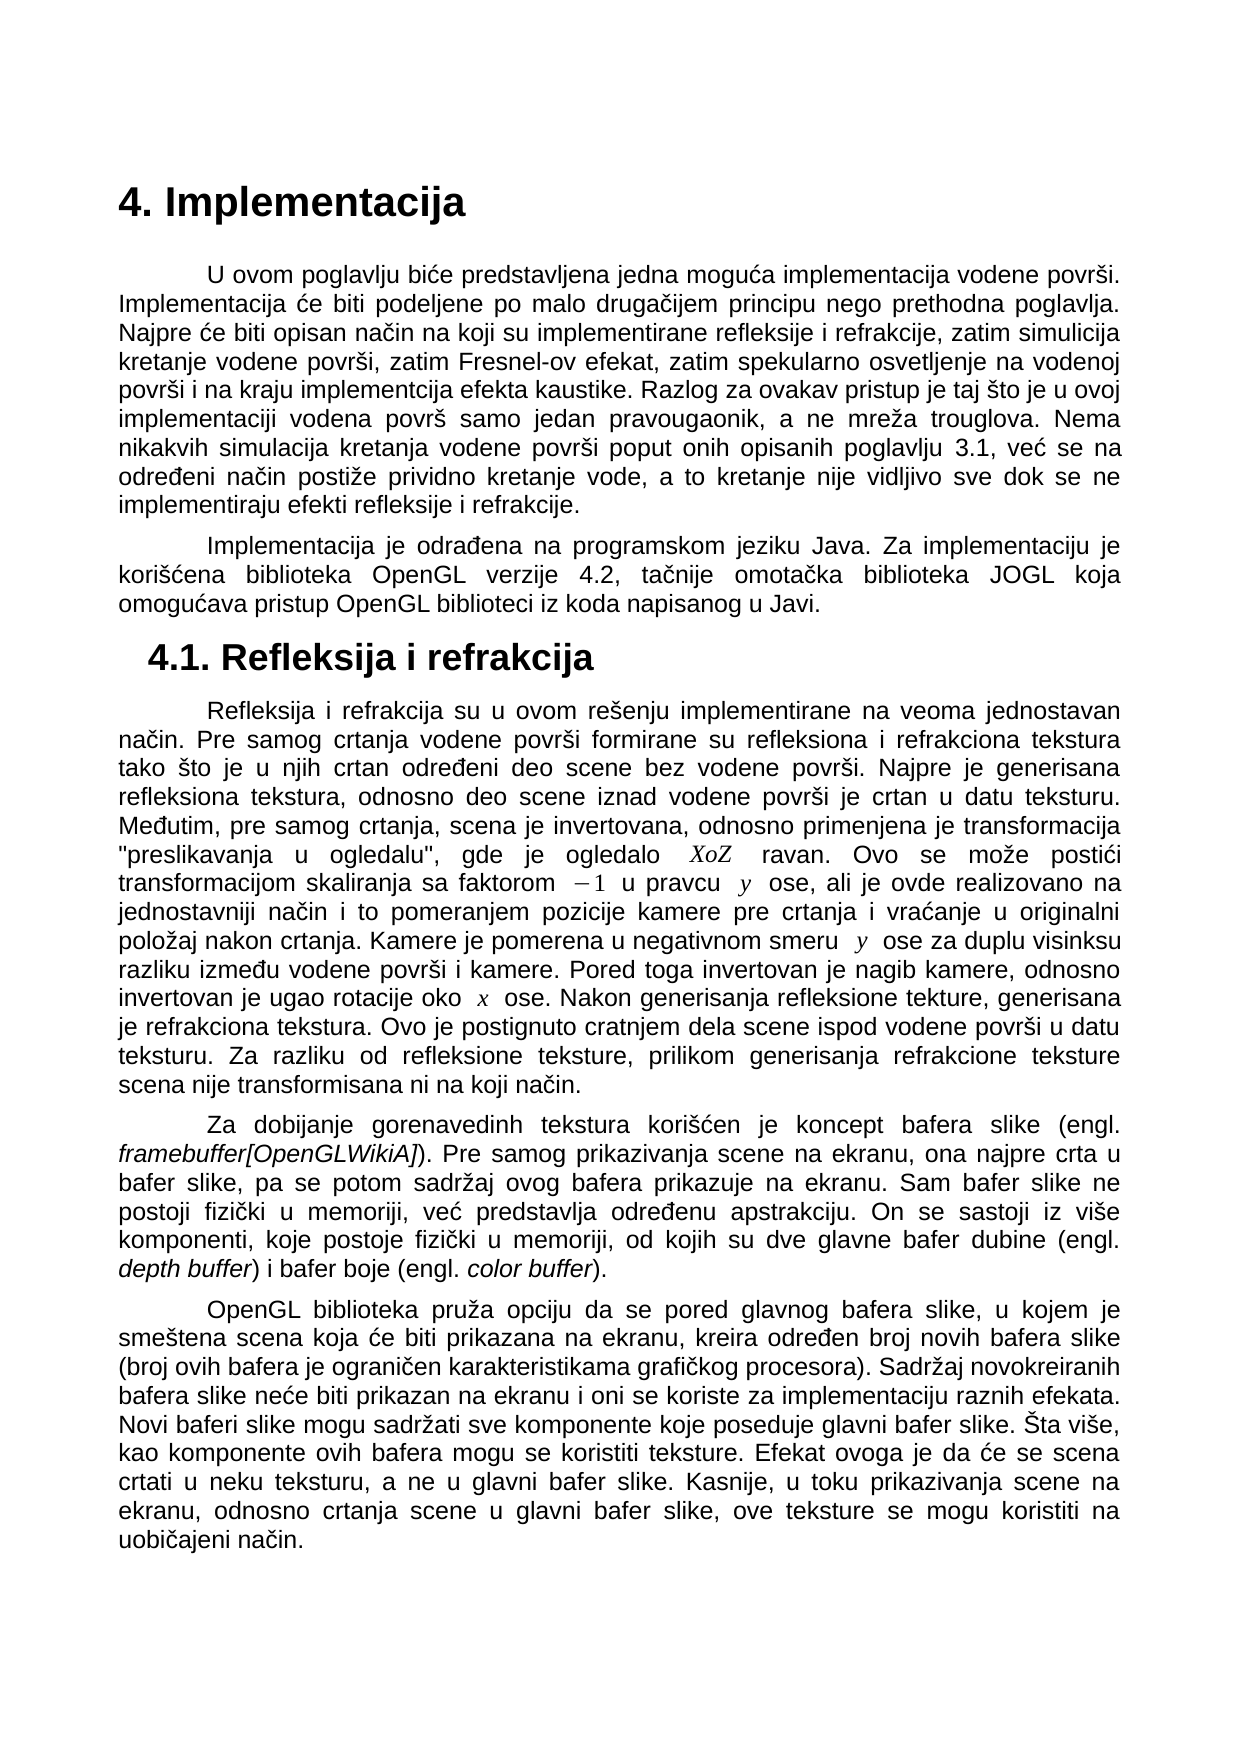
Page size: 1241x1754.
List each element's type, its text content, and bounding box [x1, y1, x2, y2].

text Refleksija i refrakcija su u ovom rešenju implementirane na veoma jednostavan način. Pre samog crtanja vodene površi formirane su refleksiona i refrakciona tekstura tako što je u njih crtan određeni deo scene bez vodene površi. Najpre je generisana refleksiona tekstura, odnosno deo scene iznad vodene površi je crtan u datu teksturu. Međutim, pre samog crtanja, scena je invertovana, odnosno primenjena je transformacija "preslikavanja u ogledalu", gde je ogledalo ravan. Ovo se može postići transformacijom skaliranja sa faktorom u pravcu ose, ali je ovde realizovano na jednostavniji način i to pomeranjem pozicije kamere pre crtanja i vraćanje u originalni položaj nakon crtanja. Kamere je pomerena u negativnom smeru ose za duplu visinksu razliku između vodene površi i kamere. Pored toga invertovan je nagib kamere, odnosno invertovan je ugao rotacije oko ose. Nakon generisanja refleksione tekture, generisana je refrakciona tekstura. Ovo je postignuto cratnjem dela scene ispod vodene površi u datu teksturu. Za razliku od refleksione teksture, prilikom generisanja refrakcione teksture scena nije transformisana ni na koji način. [118, 696, 1122, 1098]
subtitle Implementacija [118, 177, 1122, 225]
text Implementacija je odrađena na programskom jeziku Java. Za implementaciju je korišćena biblioteka OpenGL verzije 4.2, tačnije omotačka biblioteka JOGL koja omogućava pristup OpenGL biblioteci iz koda napisanog u Javi. [118, 531, 1122, 617]
text U ovom poglavlju biće predstavljena jedna moguća implementacija vodene površi. Implementacija će biti podeljene po malo drugačijem principu nego prethodna poglavlja. Najpre će biti opisan način na koji su implementirane refleksije i refrakcije, zatim simulicija kretanje vodene površi, zatim Fresnel-ov efekat, zatim spekularno osvetljenje na vodenoj površi i na kraju implementcija efekta kaustike. Razlog za ovakav pristup je taj što je u ovoj implementaciji vodena površ samo jedan pravougaonik, a ne mreža trouglova. Nema nikakvih simulacija kretanja vodene površi poput onih opisanih poglavlju 3.1, već se na određeni način postiže prividno kretanje vode, a to kretanje nije vidljivo sve dok se ne implementiraju efekti refleksije i refrakcije. [118, 261, 1122, 519]
text OpenGL biblioteka pruža opciju da se pored glavnog bafera slike, u kojem je smeštena scena koja će biti prikazana na ekranu, kreira određen broj novih bafera slike (broj ovih bafera je ograničen karakteristikama grafičkog procesora). Sadržaj novokreiranih bafera slike neće biti prikazan na ekranu i oni se koriste za implementaciju raznih efekata. Novi baferi slike mogu sadržati sve komponente koje poseduje glavni bafer slike. Šta više, kao komponente ovih bafera mogu se koristiti teksture. Efekat ovoga je da će se scena crtati u neku teksturu, a ne u glavni bafer slike. Kasnije, u toku prikazivanja scene na ekranu, odnosno crtanja scene u glavni bafer slike, ove teksture se mogu koristiti na uobičajeni način. [118, 1295, 1122, 1553]
subtitle Refleksija i refrakcija [148, 635, 1122, 678]
text Za dobijanje gorenavedinh tekstura korišćen je koncept bafera slike (engl. framebuffer[OpenGLWikiA]). Pre samog prikazivanja scene na ekranu, ona najpre crta u bafer slike, pa se potom sadržaj ovog bafera prikazuje na ekranu. Sam bafer slike ne postoji fizički u memoriji, već predstavlja određenu apstrakciju. On se sastoji iz više komponenti, koje postoje fizički u memoriji, od kojih su dve glavne bafer dubine (engl. depth buffer) i bafer boje (engl. color buffer). [118, 1110, 1122, 1283]
